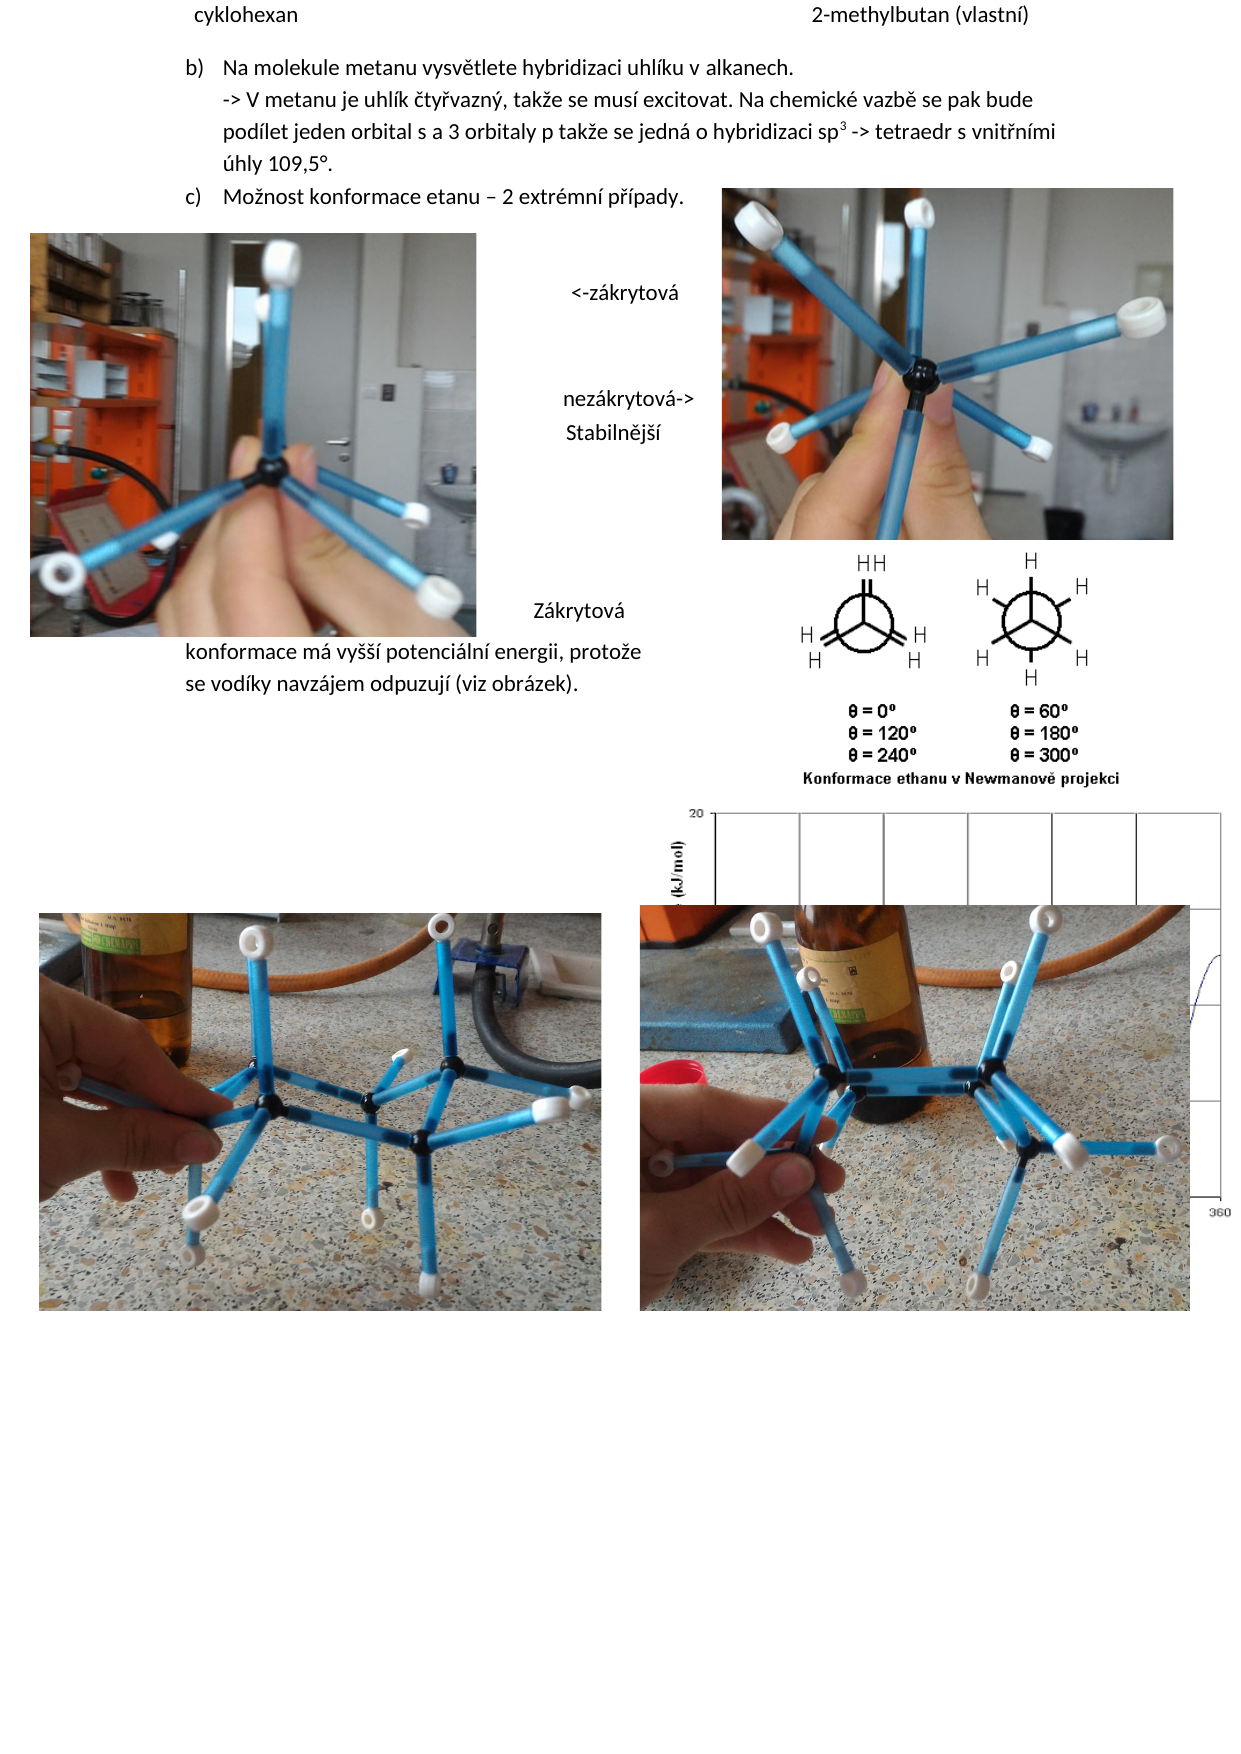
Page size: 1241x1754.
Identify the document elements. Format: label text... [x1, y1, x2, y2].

picture [30, 233, 477, 637]
list <-zákrytová [477, 278, 721, 306]
text cyklohexan 2-methylbutan (vlastní) [148, 0, 1093, 28]
text Zákrytová konformace má vyšší potenciální energii, protože se vodíky navzájem odpuzují (viz obrázek). [185, 596, 663, 697]
picture [39, 913, 602, 1311]
list Na molekule metanu vysvětlete hybridizaci uhlíku v alkanech. -> V metanu je uhlík čtyřvazný, takže se musí excitovat. Na chemické vazbě se pak bude podílet jeden orbital s a 3 orbitaly p takže se jedná o hybridizaci sp3 -> tetraedr s vnitřními úhly 109,5°. [185, 53, 1093, 178]
picture [639, 188, 1241, 1311]
list Možnost konformace etanu – 2 extrémní případy. [185, 182, 1093, 242]
text nezákrytová-> [477, 384, 721, 412]
